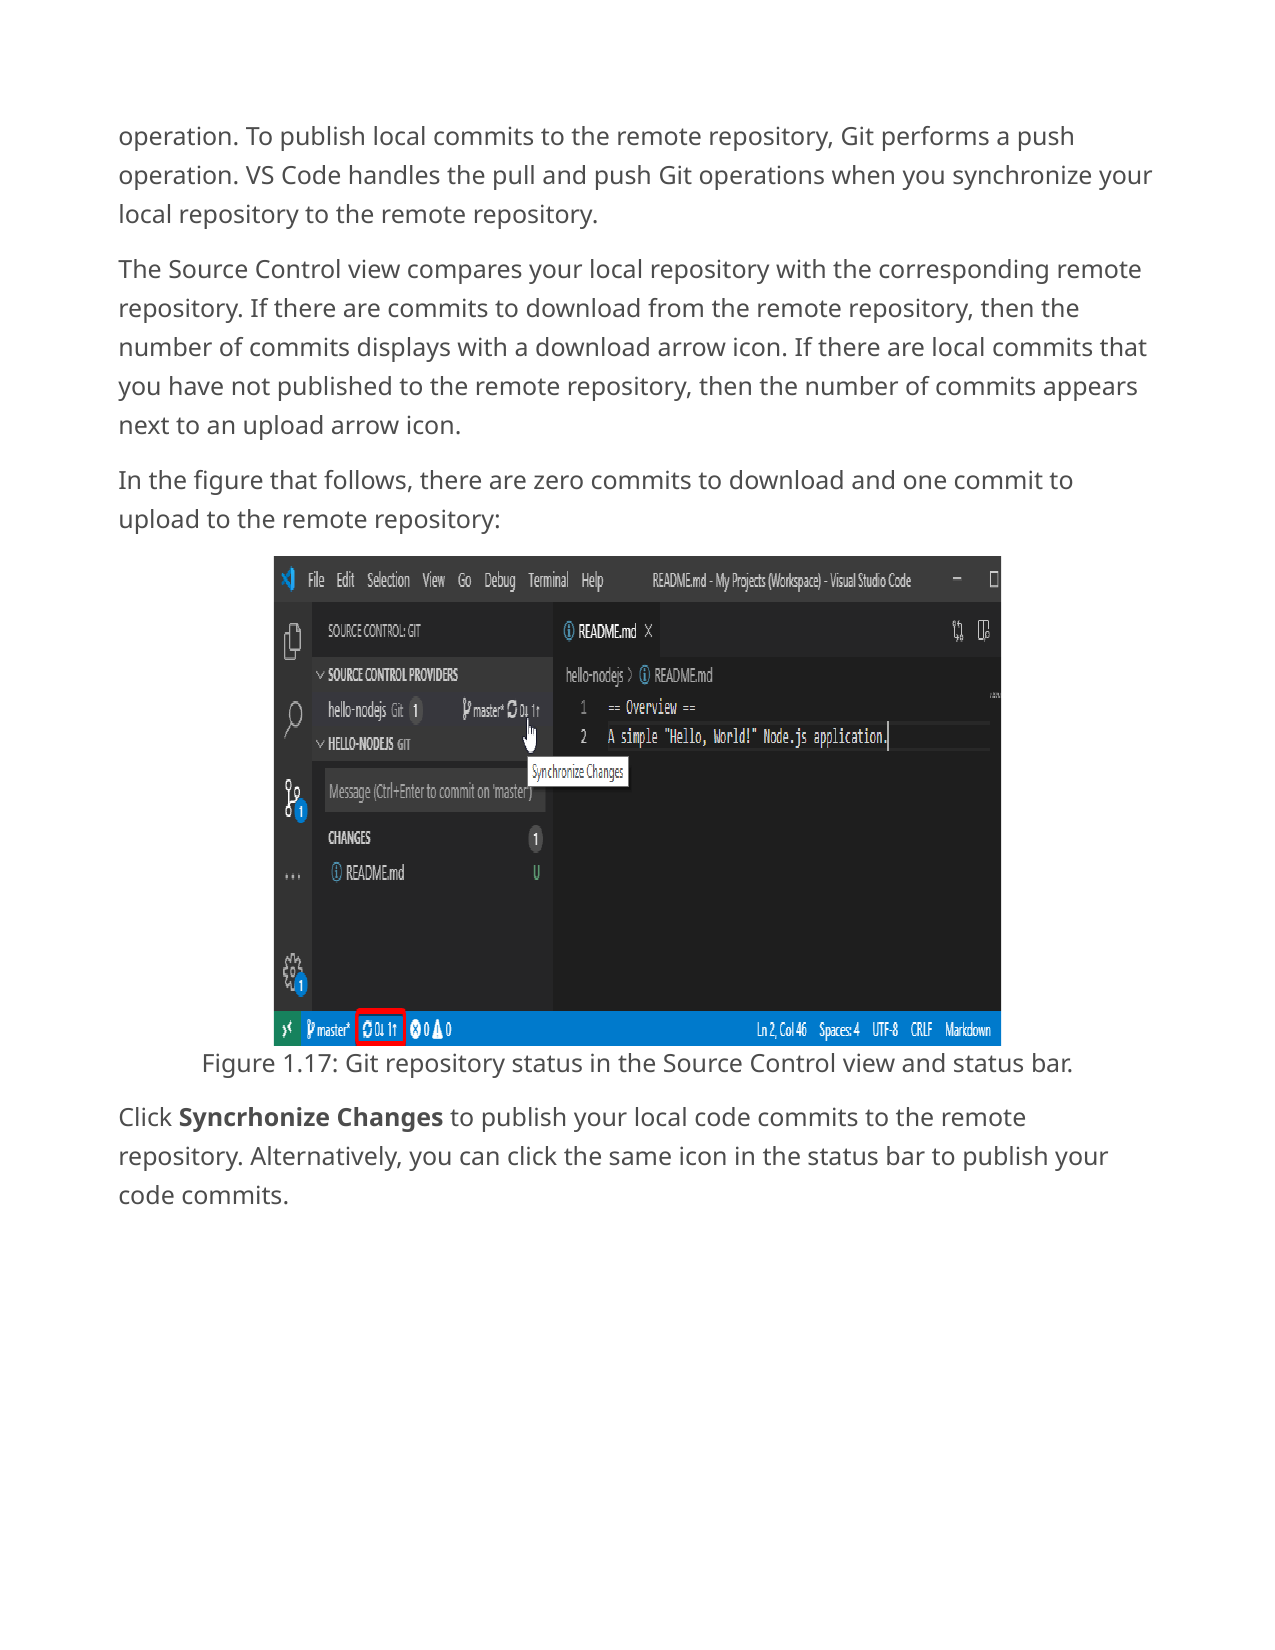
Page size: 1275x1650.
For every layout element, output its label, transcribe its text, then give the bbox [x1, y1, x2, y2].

text Click Syncrhonize Changes to publish your local code commits to the remote repository. Alternatively, you can click the same icon in the status bar to publish your code commits. [118, 1099, 1157, 1212]
text operation. To publish local commits to the remote repository, Git performs a push operation. VS Code handles the pull and push Git operations when you synchronize your local repository to the remote repository. [118, 118, 1157, 231]
text In the figure that follows, there are zero commits to download and one commit to upload to the remote repository: [118, 463, 1157, 536]
text Figure 1.17: Git repository status in the Source Control view and status bar. [118, 1046, 1157, 1080]
picture [273, 556, 1002, 1046]
text The Source Control view compares your local repository with the corresponding remote repository. If there are commits to download from the remote repository, then the number of commits displays with a download arrow icon. If there are local commits that you have not published to the remote repository, then the number of commits appears next to an upload arrow icon. [118, 251, 1157, 442]
